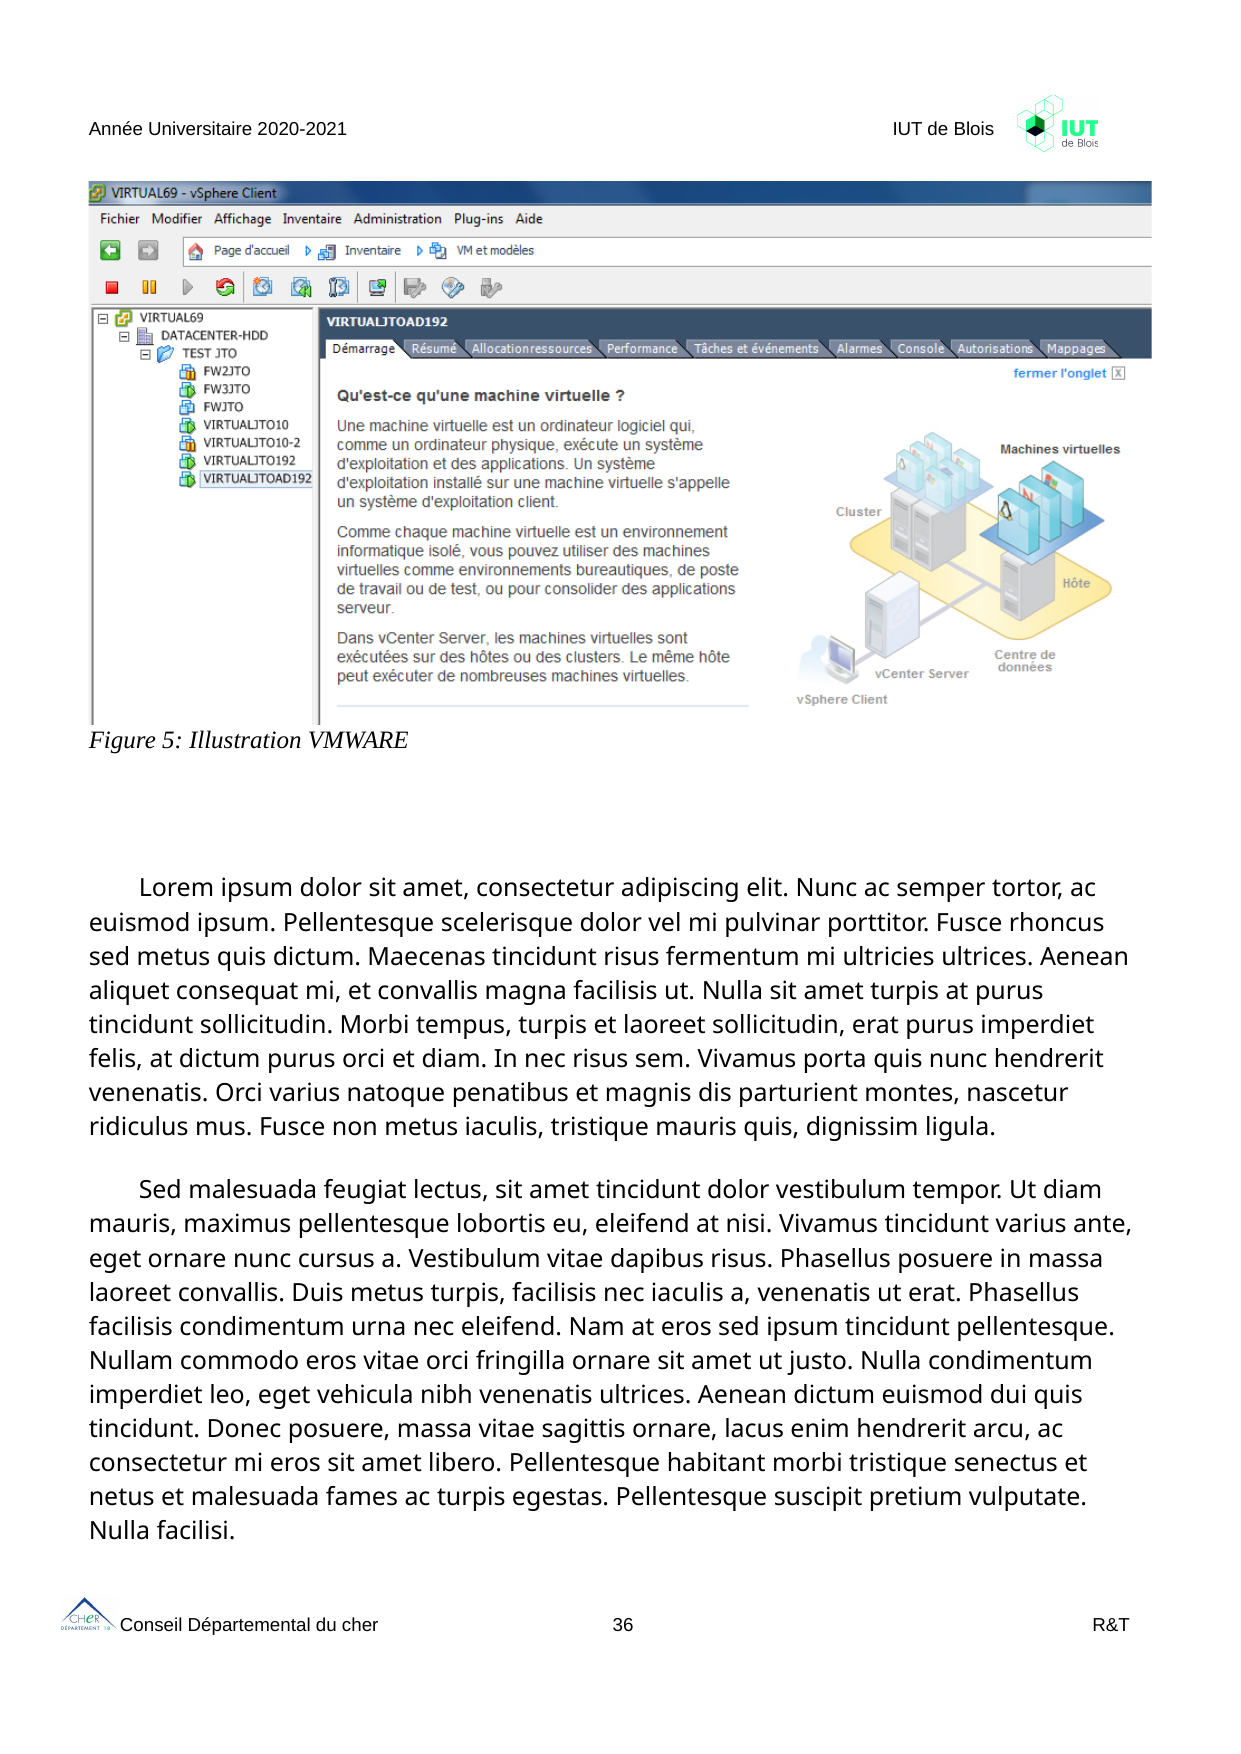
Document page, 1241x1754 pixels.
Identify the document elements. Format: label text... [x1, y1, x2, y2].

picture [1017, 95, 1098, 152]
text Figure 5: Illustration VMWARE [88, 725, 1152, 754]
picture [61, 1597, 118, 1630]
text Lorem ipsum dolor sit amet, consectetur adipiscing elit. Nunc ac semper tortor, ac euismod ipsum. Pellentesque scelerisque dolor vel mi pulvinar porttitor. Fusce rhoncus sed metus quis dictum. Maecenas tincidunt risus fermentum mi ultricies ultrices. Aenean aliquet consequat mi, et convallis magna facilisis ut. Nulla sit amet turpis at purus tincidunt sollicitudin. Morbi tempus, turpis et laoreet sollicitudin, erat purus imperdiet felis, at dictum purus orci et diam. In nec risus sem. Vivamus porta quis nunc hendrerit venenatis. Orci varius natoque penatibus et magnis dis parturient montes, nascetur ridiculus mus. Fusce non metus iaculis, tristique mauris quis, dignissim ligula. [88, 870, 1152, 1143]
picture [88, 181, 1152, 725]
text Sed malesuada feugiat lectus, sit amet tincidunt dolor vestibulum tempor. Ut diam mauris, maximus pellentesque lobortis eu, eleifend at nisi. Vivamus tincidunt varius ante, eget ornare nunc cursus a. Vestibulum vitae dapibus risus. Phasellus posuere in massa laoreet convallis. Duis metus turpis, facilisis nec iaculis a, venenatis ut erat. Phasellus facilisis condimentum urna nec eleifend. Nam at eros sed ipsum tincidunt pellentesque. Nullam commodo eros vitae orci fringilla ornare sit amet ut justo. Nulla condimentum imperdiet leo, eget vehicula nibh venenatis ultrices. Aenean dictum euismod dui quis tincidunt. Donec posuere, massa vitae sagittis ornare, lacus enim hendrerit arcu, ac consectetur mi eros sit amet libero. Pellentesque habitant morbi tristique senectus et netus et malesuada fames ac turpis egestas. Pellentesque suscipit pretium vulputate. Nulla facilisi. [88, 1172, 1152, 1547]
